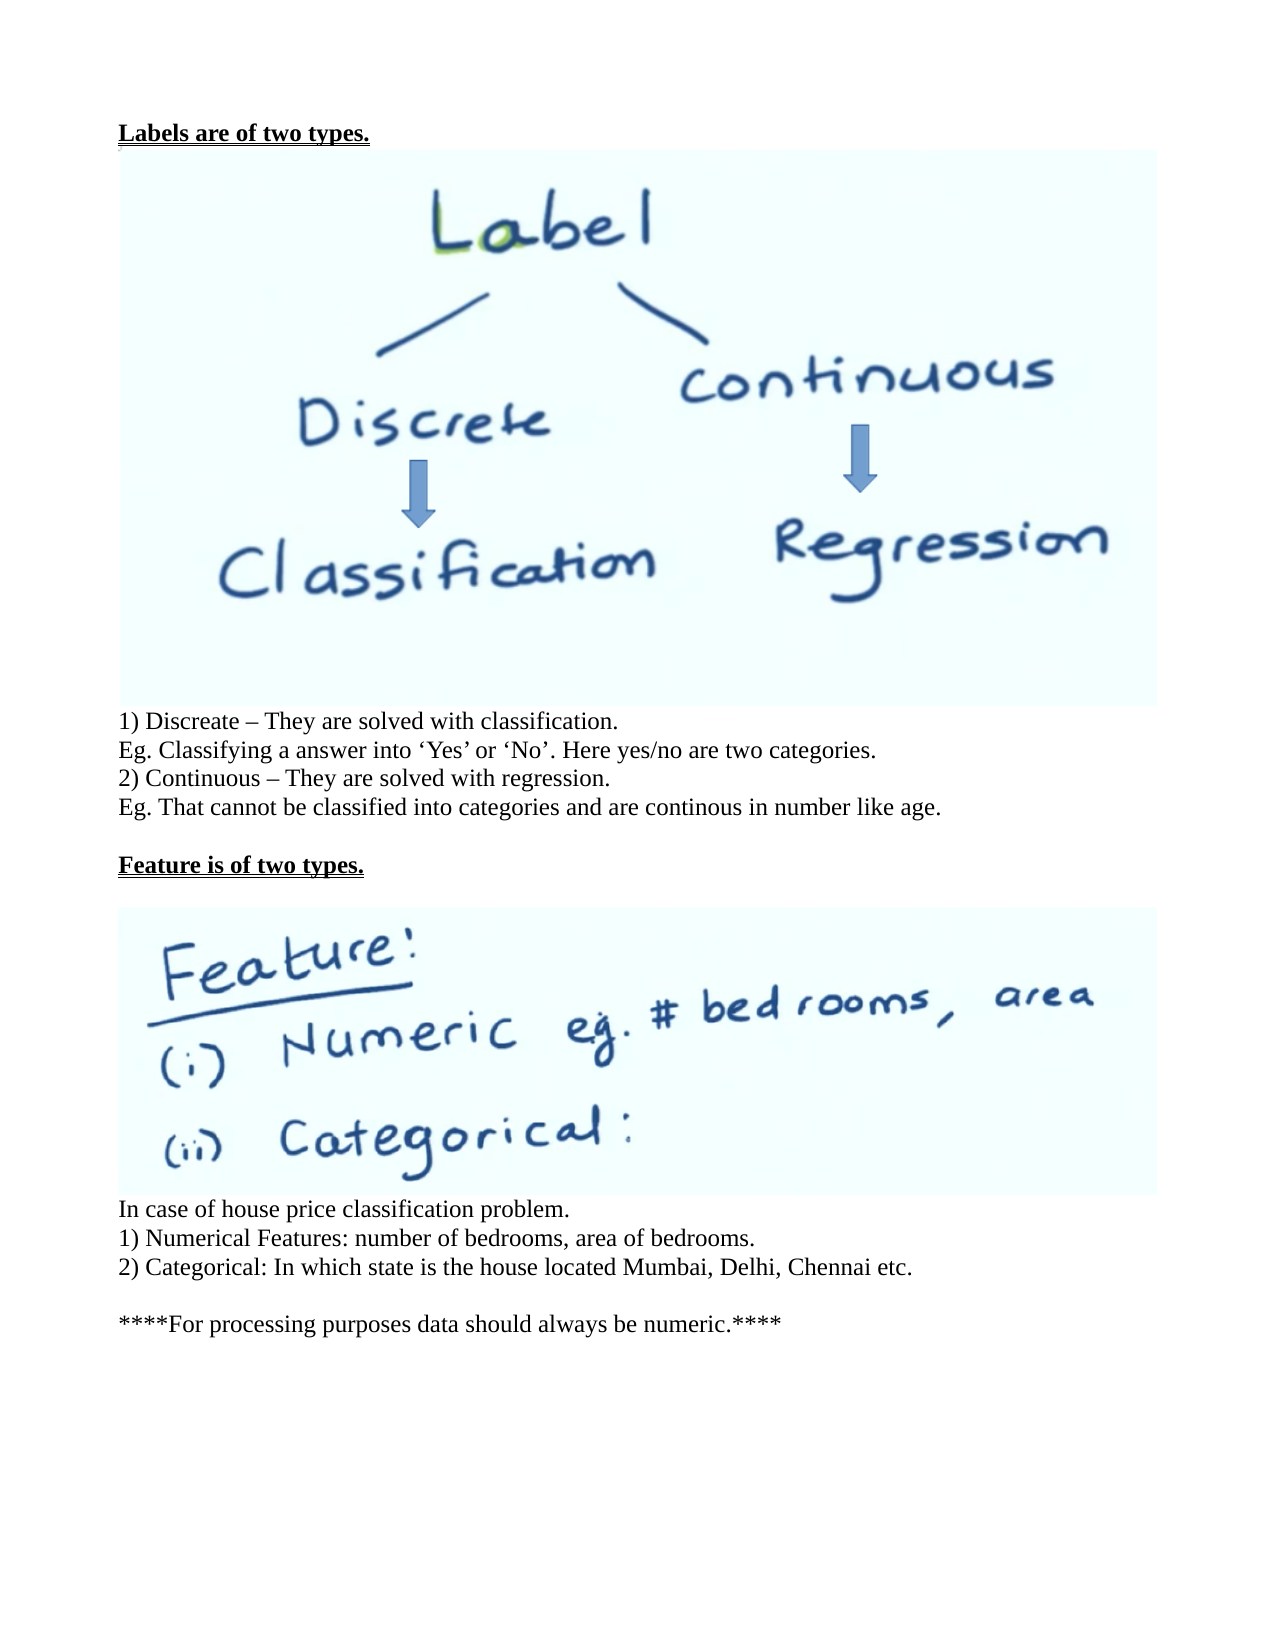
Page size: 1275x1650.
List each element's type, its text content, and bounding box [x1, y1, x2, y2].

picture [118, 146, 1157, 706]
text Feature is of two types. [118, 850, 1157, 878]
text Labels are of two types. [118, 118, 1157, 146]
text 2) Continuous – They are solved with regression. [118, 763, 1157, 792]
picture [118, 907, 1157, 1195]
text In case of house price classification problem. [118, 1195, 1157, 1223]
text Eg. Classifying a answer into ‘Yes’ or ‘No’. Here yes/no are two categories. [118, 735, 1157, 763]
text ****For processing purposes data should always be numeric.**** [118, 1309, 1157, 1338]
text 1) Discreate – They are solved with classification. [118, 706, 1157, 735]
text Eg. That cannot be classified into categories and are continous in number like age. [118, 792, 1157, 821]
text 1) Numerical Features: number of bedrooms, area of bedrooms. [118, 1223, 1157, 1252]
text 2) Categorical: In which state is the house located Mumbai, Delhi, Chennai etc. [118, 1252, 1157, 1281]
